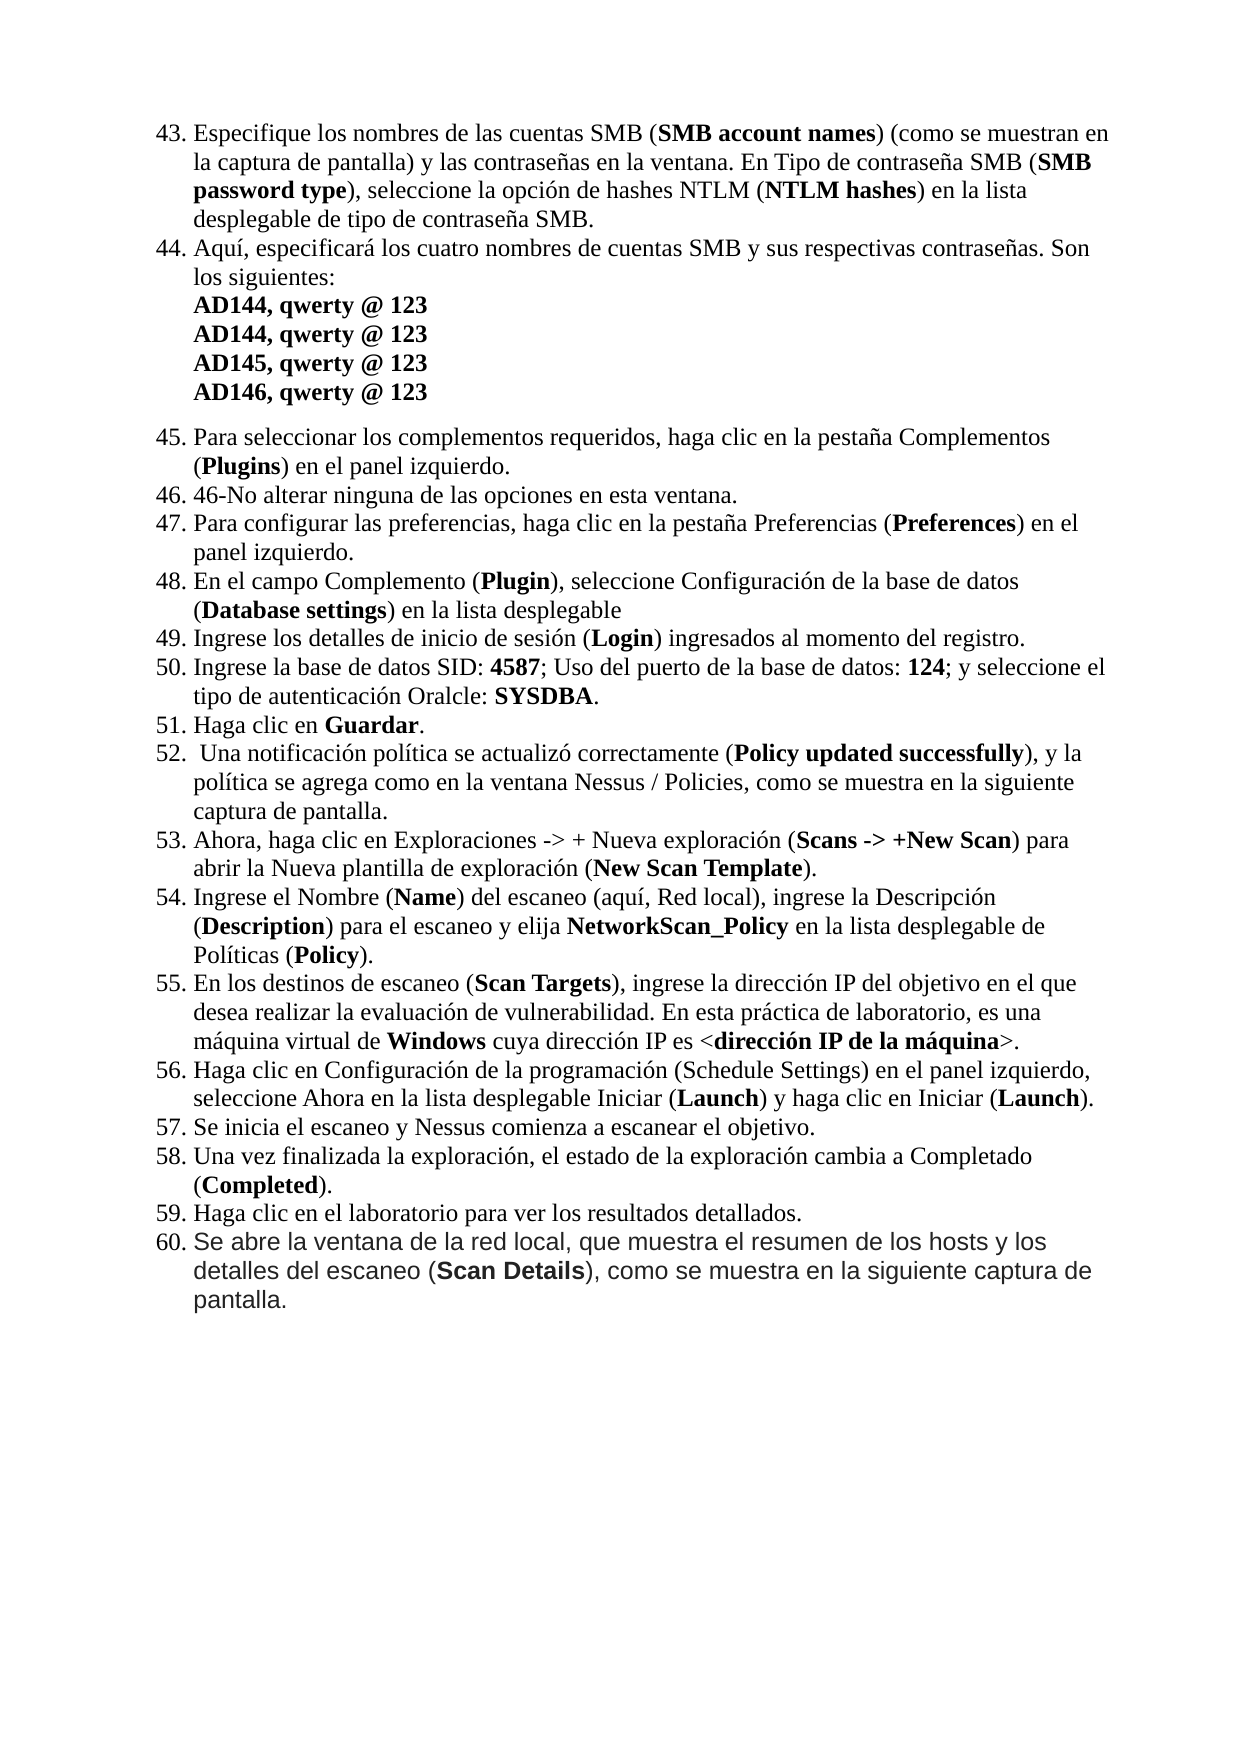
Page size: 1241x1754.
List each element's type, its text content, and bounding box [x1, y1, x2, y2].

list Haga clic en Guardar. [156, 710, 1122, 738]
list 46-No alterar ninguna de las opciones en esta ventana. [156, 480, 1122, 508]
list Ingrese la base de datos SID: 4587; Uso del puerto de la base de datos: 124; y seleccione el tipo de autenticación Oralcle: SYSDBA. [156, 652, 1122, 710]
list Para seleccionar los complementos requeridos, haga clic en la pestaña Complementos (Plugins) en el panel izquierdo. [156, 422, 1122, 480]
list Haga clic en Configuración de la programación (Schedule Settings) en el panel izquierdo, seleccione Ahora en la lista desplegable Iniciar (Launch) y haga clic en Iniciar (Launch). [156, 1055, 1122, 1112]
list Una notificación política se actualizó correctamente (Policy updated successfully), y la política se agrega como en la ventana Nessus / Policies, como se muestra en la siguiente captura de pantalla. [156, 738, 1122, 825]
list Haga clic en el laboratorio para ver los resultados detallados. [156, 1198, 1122, 1227]
list AD146, qwerty @ 123 [156, 377, 1122, 406]
list Se abre la ventana de la red local, que muestra el resumen de los hosts y los detalles del escaneo (Scan Details), como se muestra en la siguiente captura de pantalla. [156, 1227, 1122, 1314]
list Ingrese el Nombre (Name) del escaneo (aquí, Red local), ingrese la Descripción (Description) para el escaneo y elija NetworkScan_Policy en la lista desplegable de Políticas (Policy). [156, 882, 1122, 968]
list AD144, qwerty @ 123 [156, 319, 1122, 348]
list Una vez finalizada la exploración, el estado de la exploración cambia a Completado (Completed). [156, 1141, 1122, 1198]
list Ahora, haga clic en Exploraciones -> + Nueva exploración (Scans -> +New Scan) para abrir la Nueva plantilla de exploración (New Scan Template). [156, 825, 1122, 882]
list Para configurar las preferencias, haga clic en la pestaña Preferencias (Preferences) en el panel izquierdo. [156, 508, 1122, 566]
list AD144, qwerty @ 123 [156, 291, 1122, 319]
list Aquí, especificará los cuatro nombres de cuentas SMB y sus respectivas contraseñas. Son los siguientes: [156, 233, 1122, 291]
list En los destinos de escaneo (Scan Targets), ingrese la dirección IP del objetivo en el que desea realizar la evaluación de vulnerabilidad. En esta práctica de laboratorio, es una máquina virtual de Windows cuya dirección IP es <dirección IP de la máquina>. [156, 968, 1122, 1055]
list AD145, qwerty @ 123 [156, 348, 1122, 377]
list Ingrese los detalles de inicio de sesión (Login) ingresados al momento del registro. [156, 623, 1122, 652]
list Especifique los nombres de las cuentas SMB (SMB account names) (como se muestran en la captura de pantalla) y las contraseñas en la ventana. En Tipo de contraseña SMB (SMB password type), seleccione la opción de hashes NTLM (NTLM hashes) en la lista desplegable de tipo de contraseña SMB. [156, 118, 1122, 233]
list Se inicia el escaneo y Nessus comienza a escanear el objetivo. [156, 1112, 1122, 1141]
list En el campo Complemento (Plugin), seleccione Configuración de la base de datos (Database settings) en la lista desplegable [156, 566, 1122, 623]
